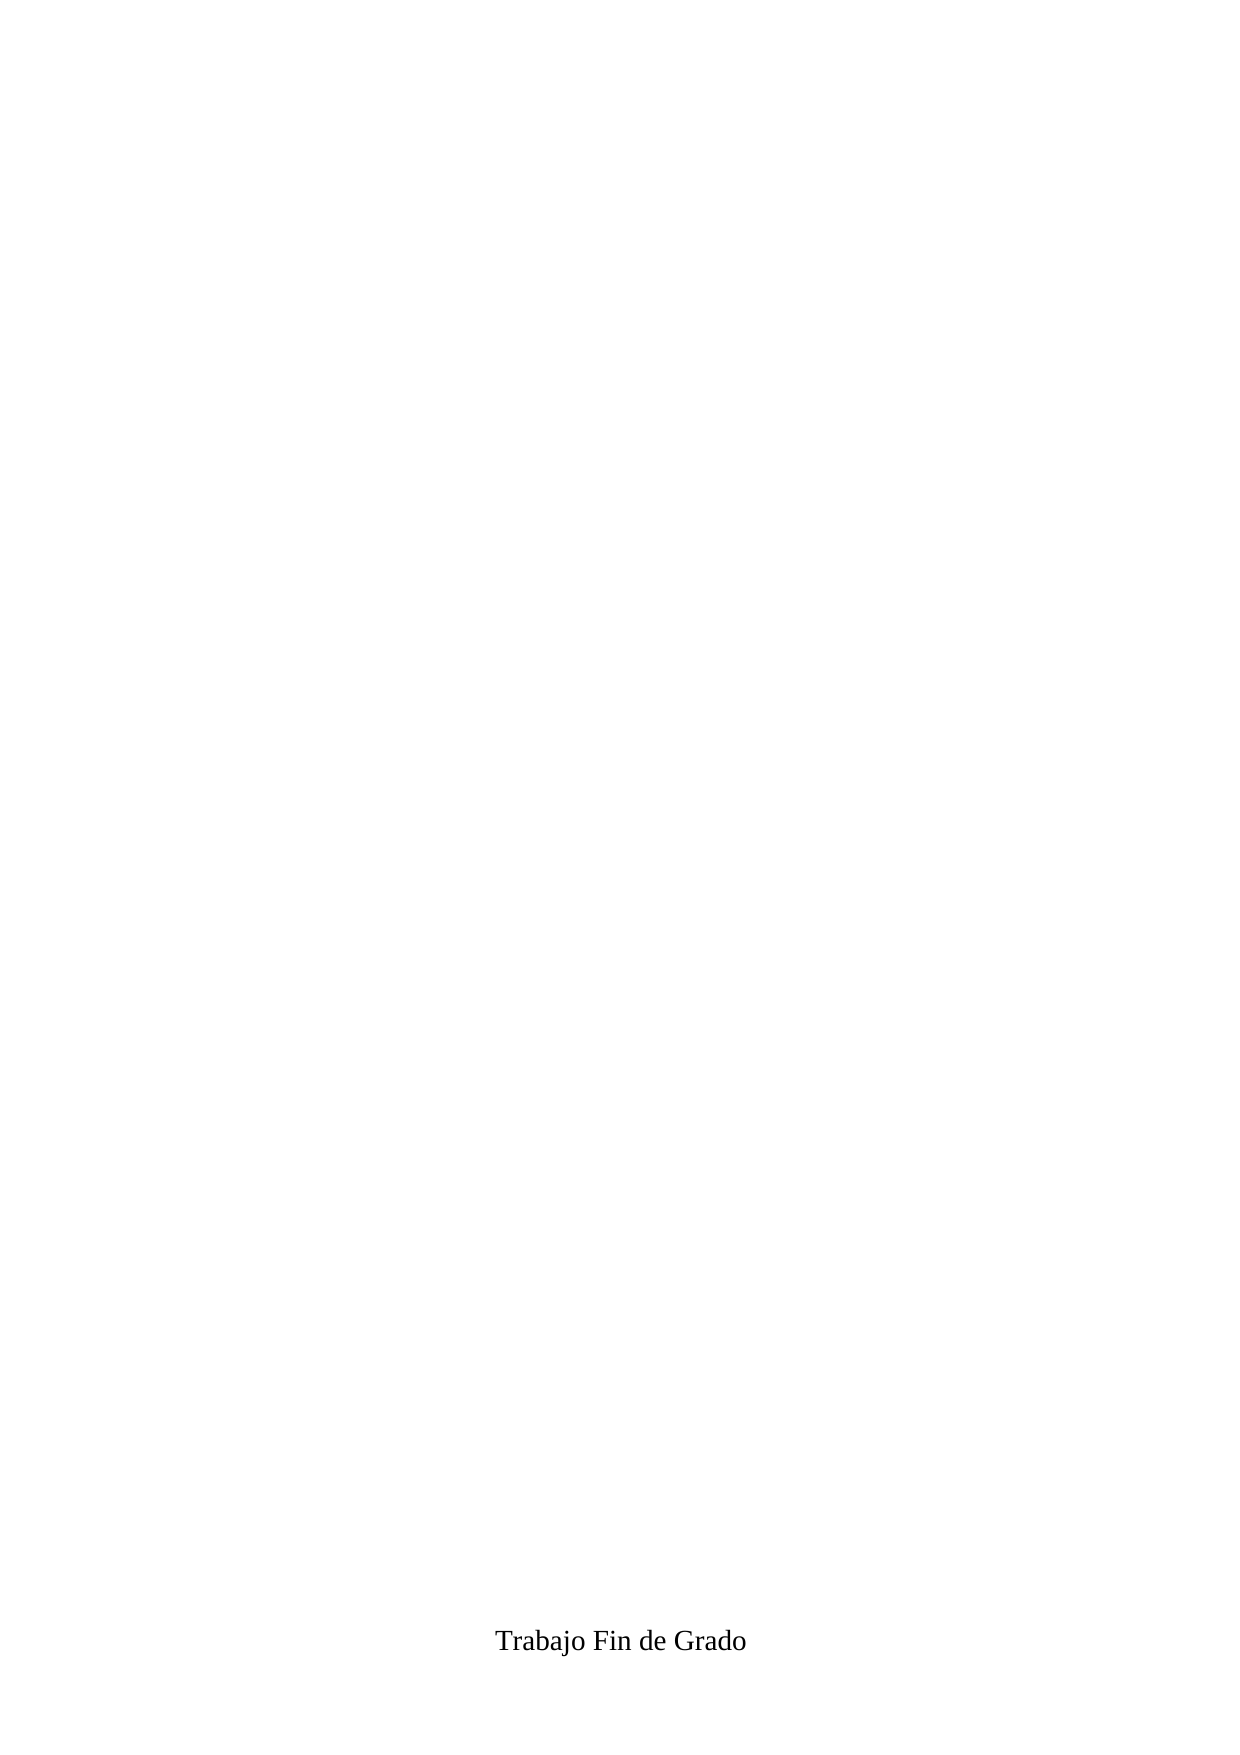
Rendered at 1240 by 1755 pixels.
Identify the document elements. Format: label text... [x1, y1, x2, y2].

text Trabajo Fin de Grado [118, 1623, 1123, 1657]
